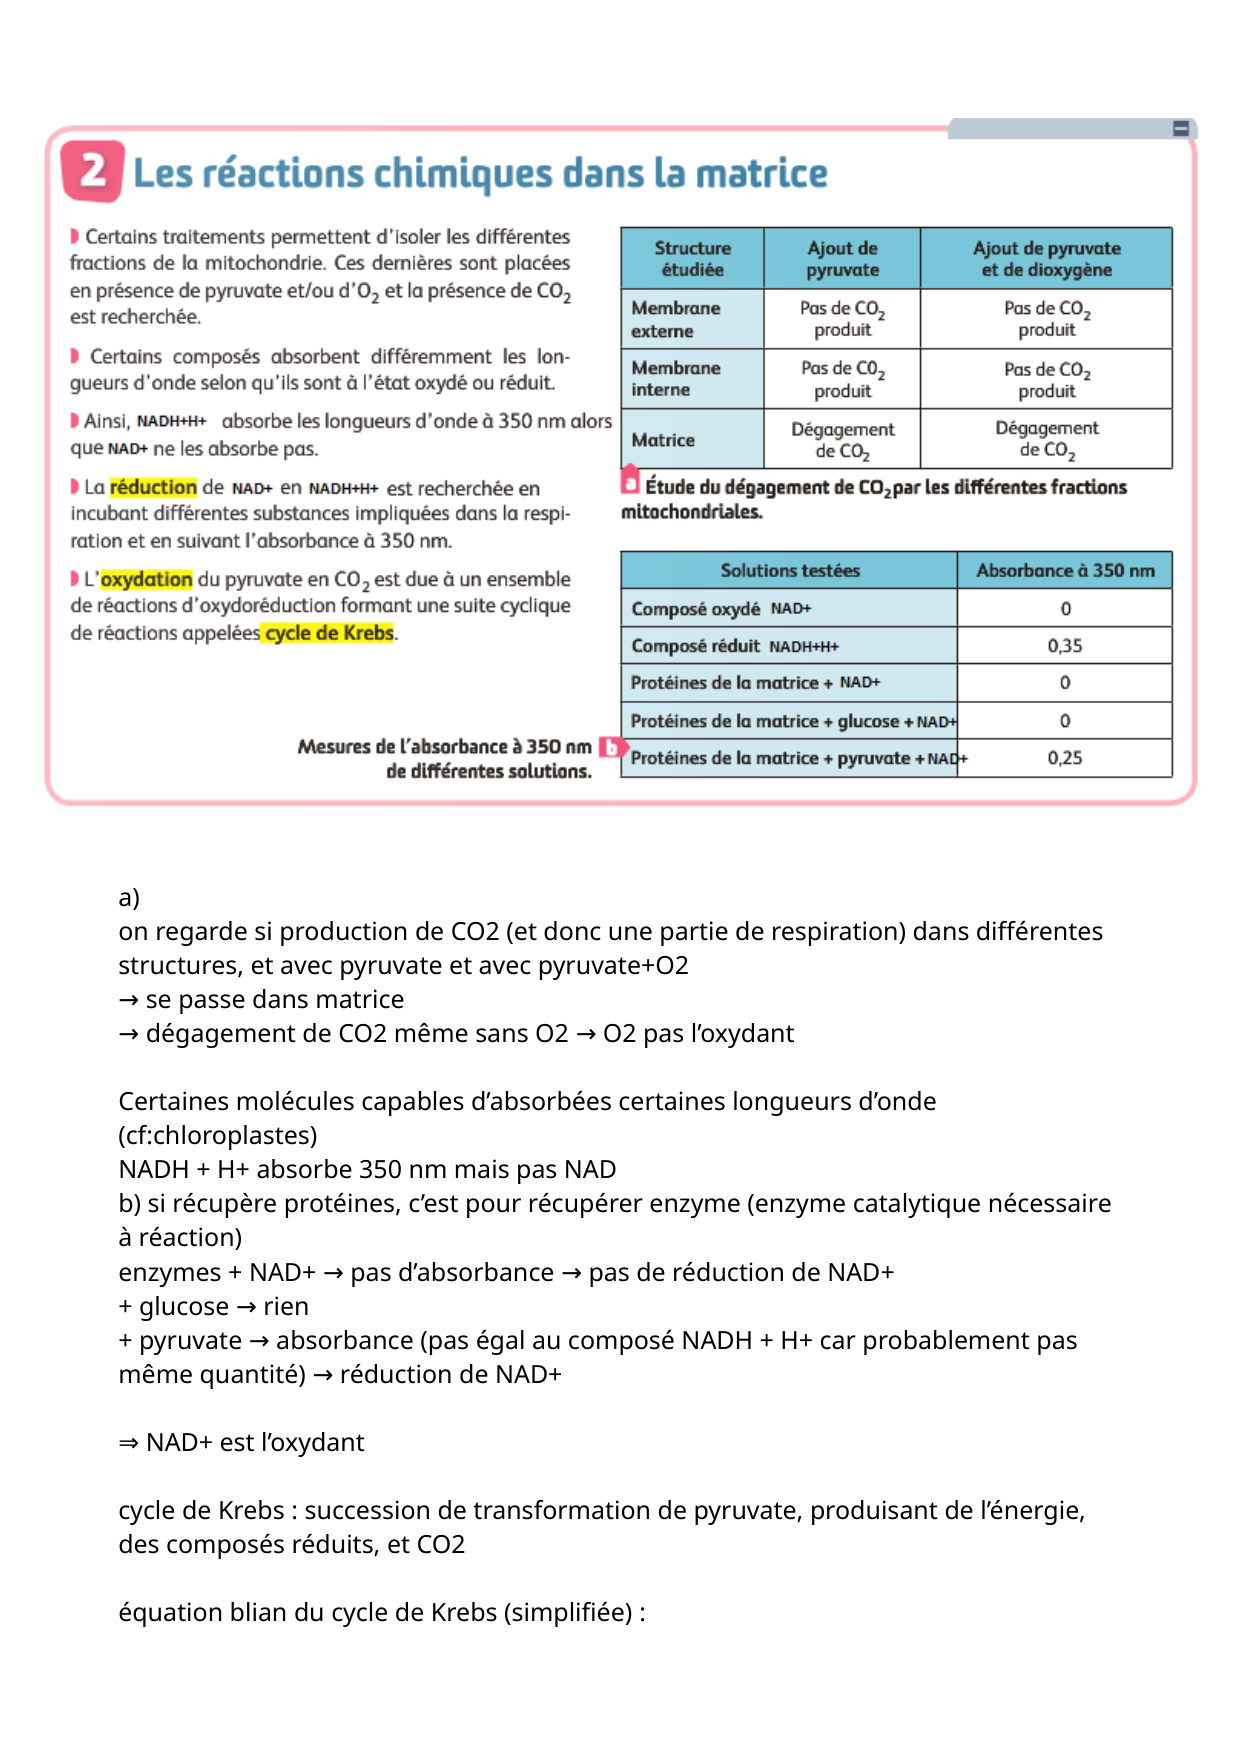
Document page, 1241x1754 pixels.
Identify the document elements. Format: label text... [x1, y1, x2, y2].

text on regarde si production de CO2 (et donc une partie de respiration) dans différentes structures, et avec pyruvate et avec pyruvate+O2 [118, 913, 1122, 982]
text NADH + H+ absorbe 350 nm mais pas NAD [118, 1152, 1122, 1186]
text b) si récupère protéines, c’est pour récupérer enzyme (enzyme catalytique nécessaire à réaction) [118, 1186, 1122, 1254]
text ⇒ NAD+ est l’oxydant [118, 1424, 1122, 1458]
text enzymes + NAD+ → pas d’absorbance → pas de réduction de NAD+ [118, 1254, 1122, 1288]
text Certaines molécules capables d’absorbées certaines longueurs d’onde (cf:chloroplastes) [118, 1084, 1122, 1152]
text → se passe dans matrice [118, 982, 1122, 1016]
text a) [118, 879, 1122, 913]
text cycle de Krebs : succession de transformation de pyruvate, produisant de l’énergie, des composés réduits, et CO2 [118, 1493, 1122, 1561]
text + pyruvate → absorbance (pas égal au composé NADH + H+ car probablement pas même quantité) → réduction de NAD+ [118, 1322, 1122, 1390]
picture [39, 118, 1201, 812]
text équation blian du cycle de Krebs (simplifiée) : [118, 1595, 1122, 1629]
text → dégagement de CO2 même sans O2 → O2 pas l’oxydant [118, 1016, 1122, 1050]
text + glucose → rien [118, 1288, 1122, 1322]
